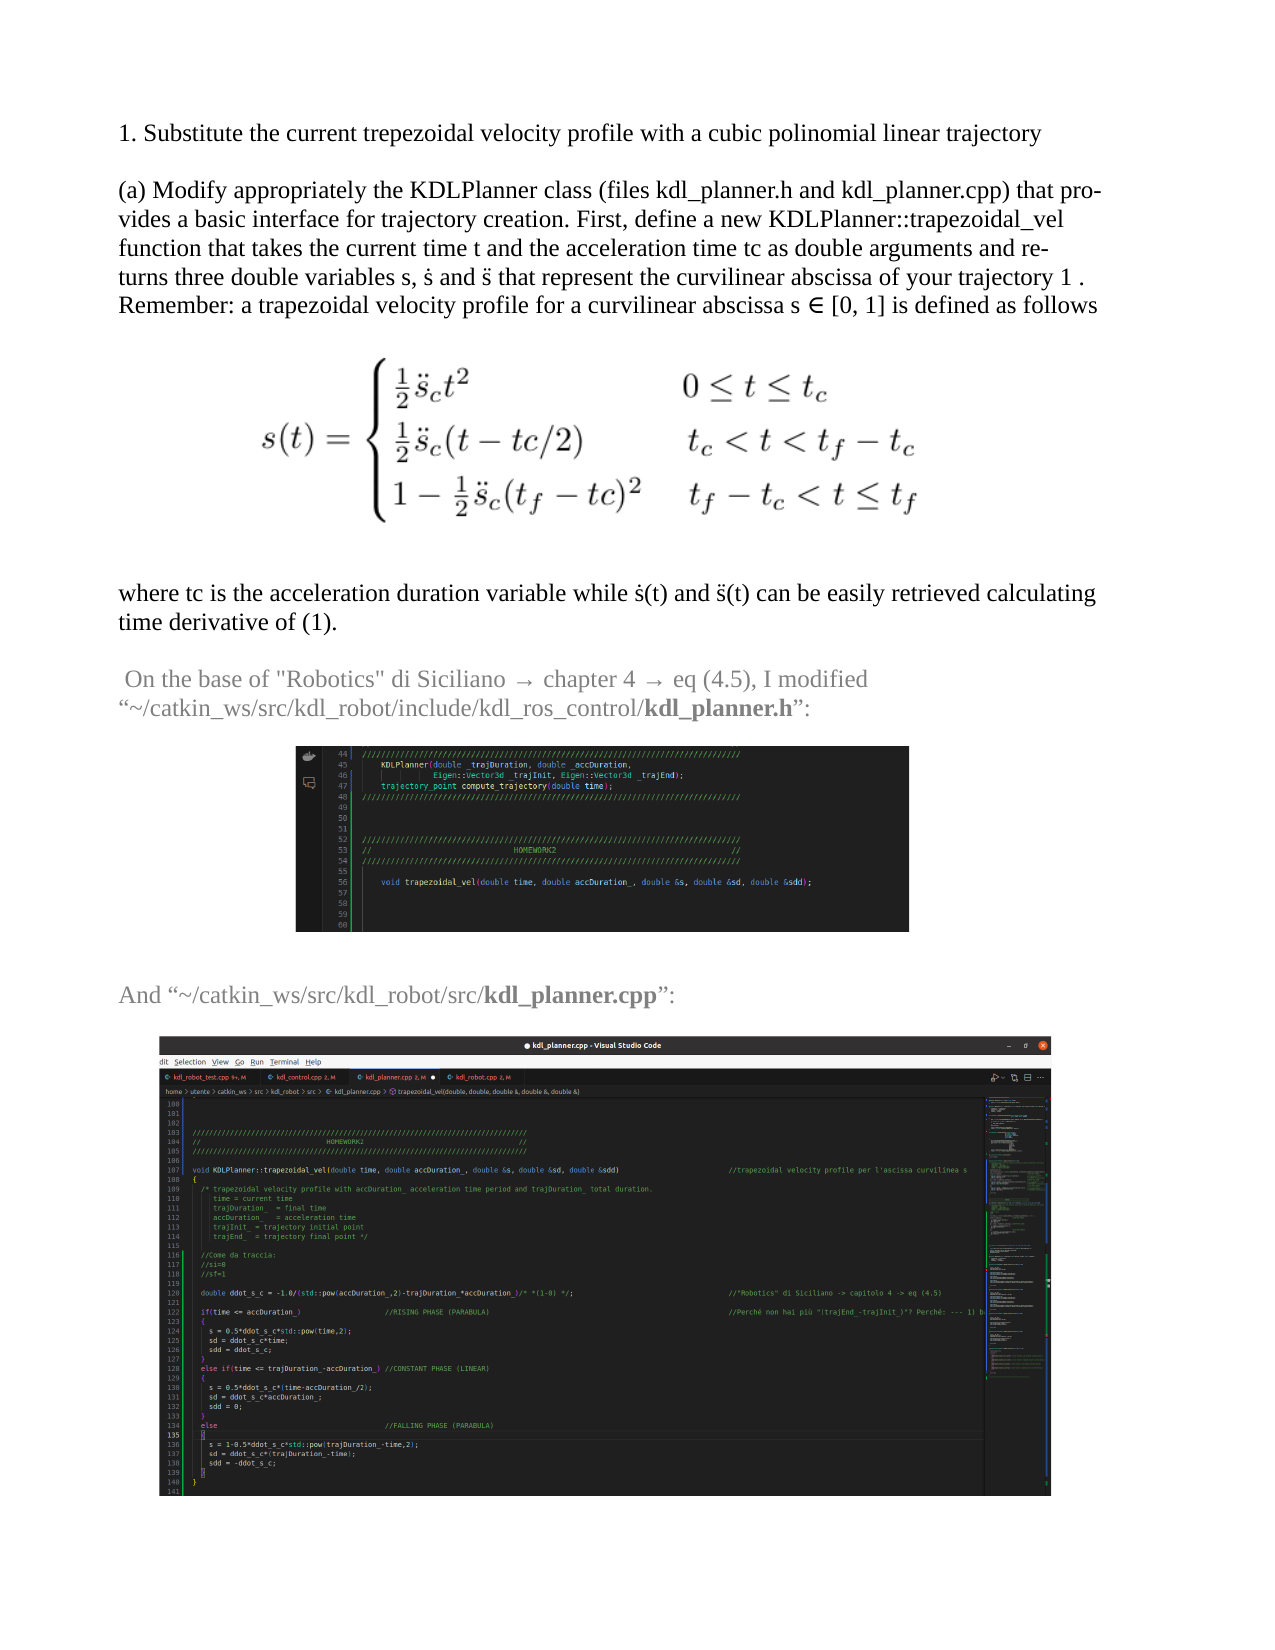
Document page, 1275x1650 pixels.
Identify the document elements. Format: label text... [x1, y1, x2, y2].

text where tc is the acceleration duration variable while ṡ(t) and s̈(t) can be easily retrieved calculating [118, 578, 1157, 607]
text Remember: a trapezoidal velocity profile for a curvilinear abscissa s ∈ [0, 1] is defined as follows [118, 291, 1157, 319]
text (a) Modify appropriately the KDLPlanner class (files kdl_planner.h and kdl_planner.cpp) that pro- [118, 176, 1157, 204]
picture [159, 1036, 1052, 1496]
text turns three double variables s, ṡ and s̈ that represent the curvilinear abscissa of your trajectory 1 . [118, 262, 1157, 291]
text And “~/catkin_ws/src/kdl_robot/src/kdl_planner.cpp”: [118, 981, 1157, 1009]
text function that takes the current time t and the acceleration time tc as double arguments and re- [118, 233, 1157, 262]
text On the base of "Robotics" di Siciliano → chapter 4 → eq (4.5), I modified “~/catkin_ws/src/kdl_robot/include/kdl_ros_control/kdl_planner.h”: [118, 664, 1157, 722]
text time derivative of (1). [118, 607, 1157, 636]
picture [497, 347, 960, 542]
text vides a basic interface for trajectory creation. First, define a new KDLPlanner::trapezoidal_vel [118, 204, 1157, 233]
text 1. Substitute the current trepezoidal velocity profile with a cubic polinomial linear trajectory [118, 118, 1157, 147]
